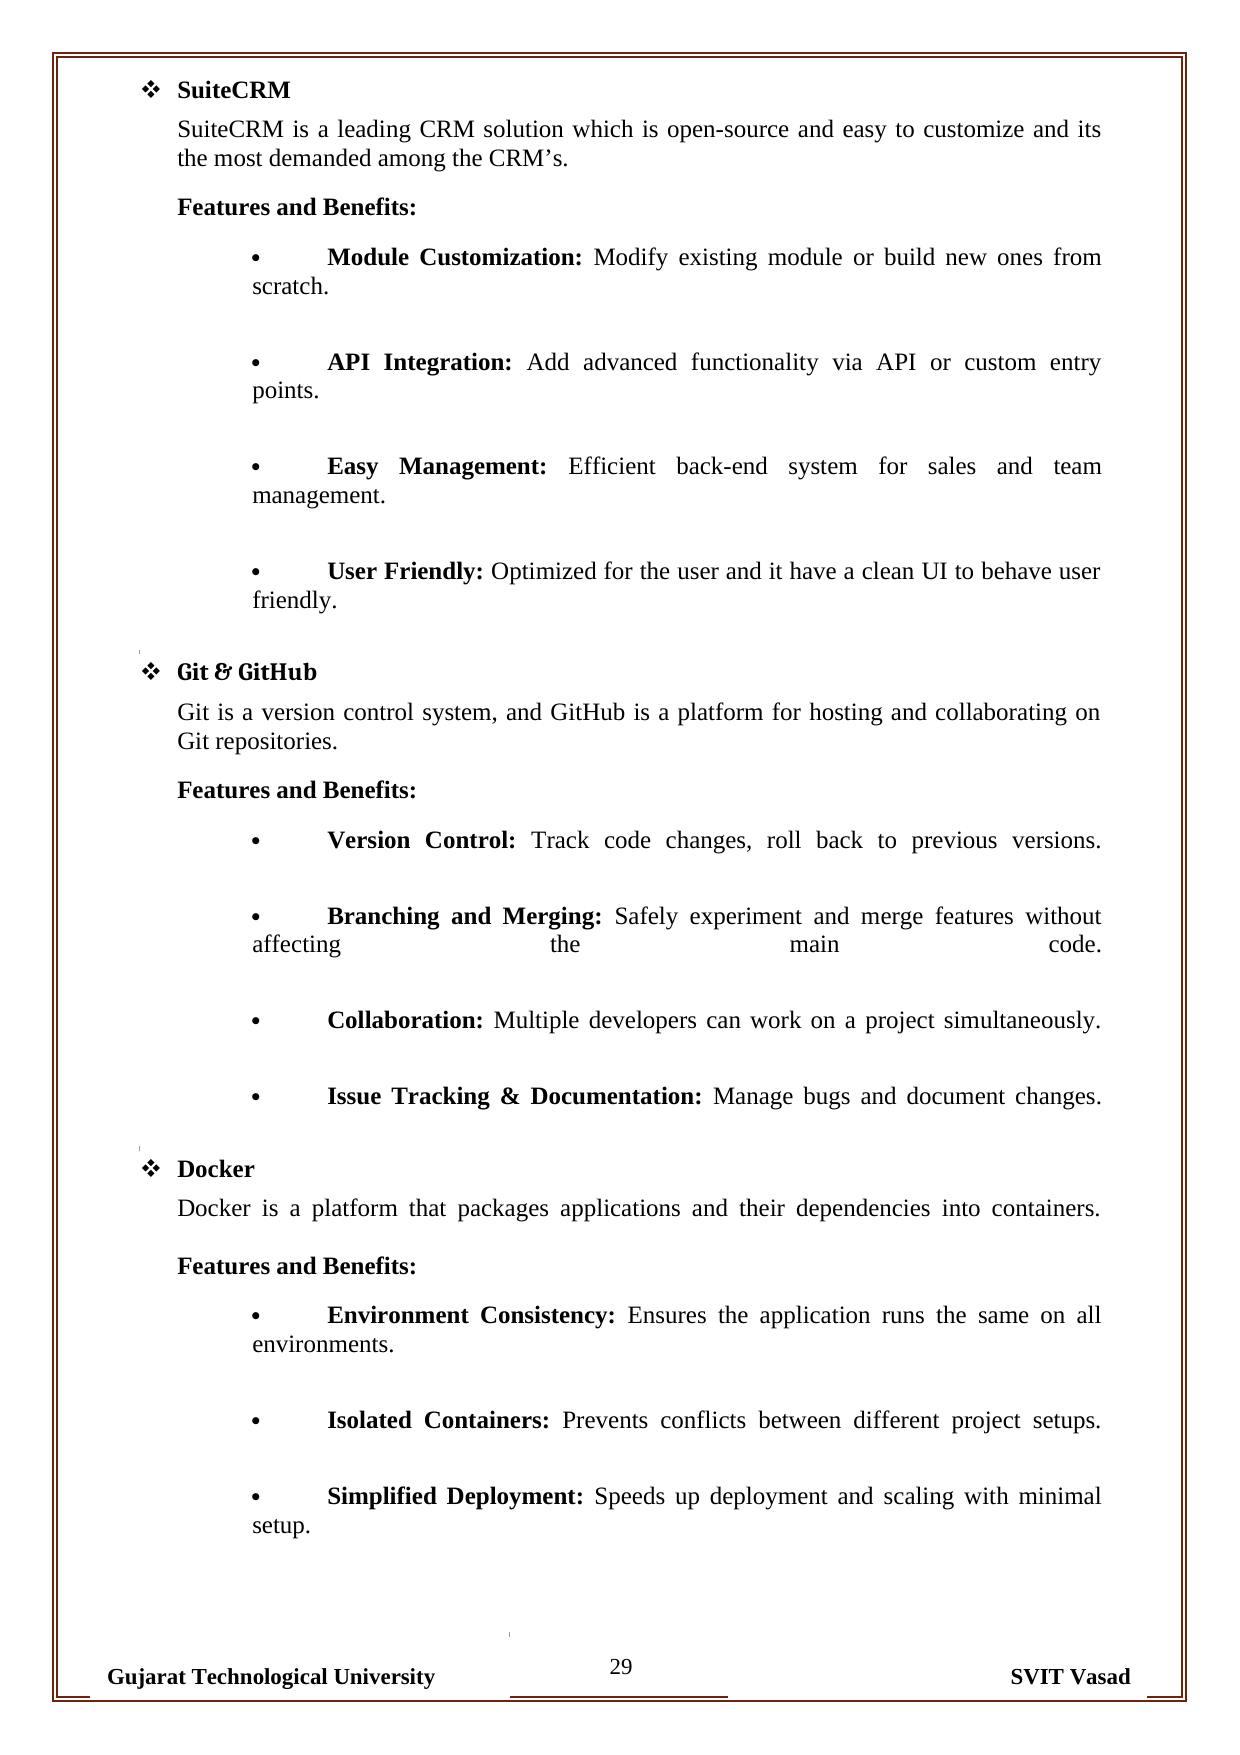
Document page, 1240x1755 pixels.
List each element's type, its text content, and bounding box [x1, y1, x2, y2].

subtitle Docker [139, 1154, 1102, 1183]
subtitle Git & GitHub [139, 658, 1102, 687]
list Module Customization: Modify existing module or build new ones from scratch. [252, 242, 1102, 326]
text Features and Benefits: [177, 775, 1102, 804]
list Issue Tracking & Documentation: Manage bugs and document changes. [252, 1081, 1102, 1137]
text Git is a version control system, and GitHub is a platform for hosting and collaborating on Git repositories. [177, 697, 1102, 754]
text Docker is a platform that packages applications and their dependencies into containers. Features and Benefits: [177, 1193, 1102, 1280]
list API Integration: Add advanced functionality via API or custom entry points. [252, 347, 1102, 431]
list Simplified Deployment: Speeds up deployment and scaling with minimal setup. [252, 1481, 1102, 1565]
list Collaboration: Multiple developers can work on a project simultaneously. [252, 1006, 1102, 1061]
list Branching and Merging: Safely experiment and merge features without affecting the main code. [252, 901, 1102, 985]
text SuiteCRM is a leading CRM solution which is open-source and easy to customize and its the most demanded among the CRM’s. [177, 114, 1102, 172]
list Easy Management: Efficient back-end system for sales and team management. [252, 451, 1102, 535]
list Isolated Containers: Prevents conflicts between different project setups. [252, 1405, 1102, 1460]
list User Friendly: Optimized for the user and it have a clean UI to behave user friendly. [252, 556, 1102, 640]
text Features and Benefits: [177, 192, 1102, 221]
subtitle SuiteCRM [139, 75, 1102, 104]
list Version Control: Track code changes, roll back to previous versions. [252, 825, 1102, 880]
list Environment Consistency: Ensures the application runs the same on all environments. [252, 1301, 1102, 1384]
